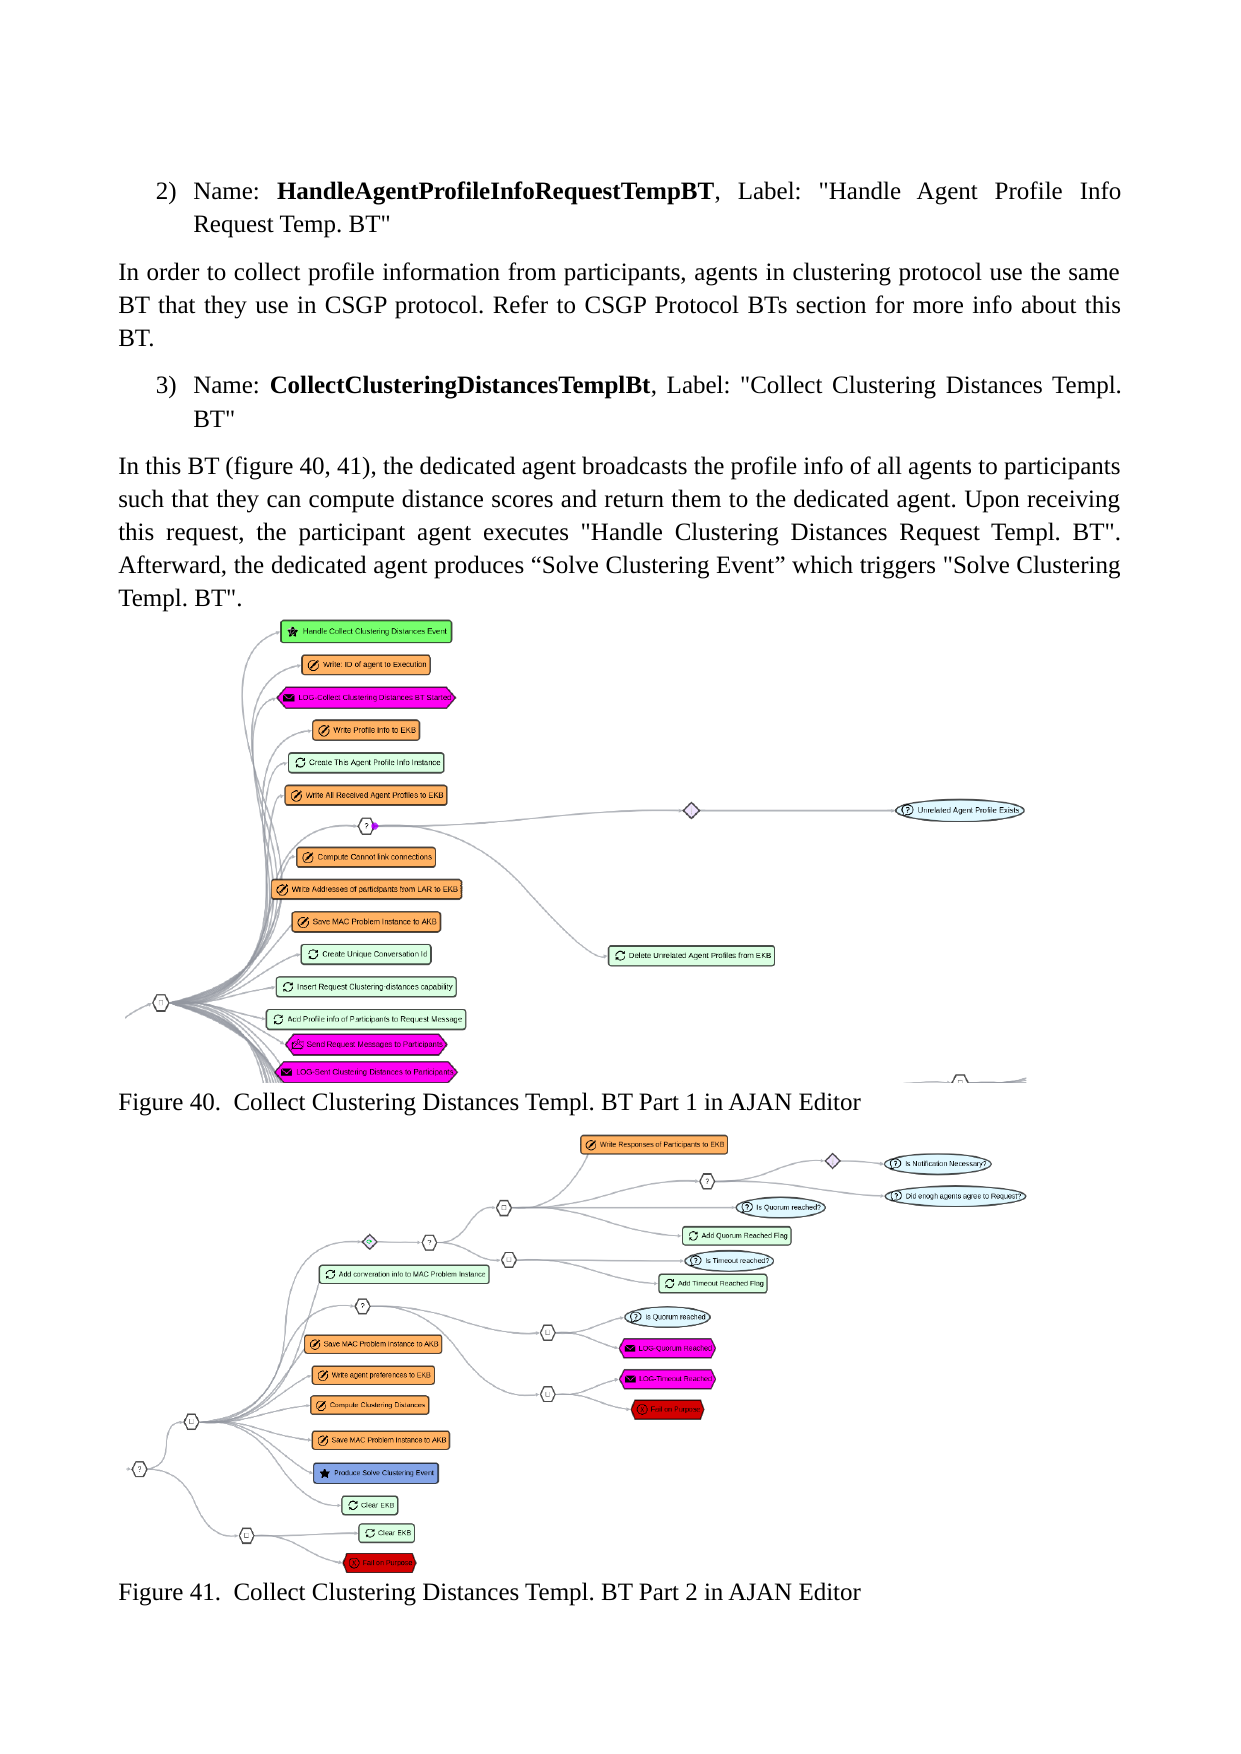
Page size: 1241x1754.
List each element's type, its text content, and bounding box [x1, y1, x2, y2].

text In this BT (figure 40, 41), the dedicated agent broadcasts the profile info of all agents to participants such that they can compute distance scores and return them to the dedicated agent. Upon receiving this request, the participant agent executes "Handle Clustering Distances Request Templ. BT". Afterward, the dedicated agent produces “Solve Clustering Event” which triggers "Solve Clustering Templ. BT". [118, 451, 1122, 612]
text Figure 40. Collect Clustering Distances Templ. BT Part 1 in AJAN Editor [118, 616, 1122, 1116]
picture [125, 616, 1027, 1083]
picture [126, 1134, 1028, 1573]
text Figure 41. Collect Clustering Distances Templ. BT Part 2 in AJAN Editor [118, 1135, 1122, 1606]
list Name: CollectClusteringDistancesTemplBt, Label: "Collect Clustering Distances Templ. BT" [156, 371, 1122, 432]
list Name: HandleAgentProfileInfoRequestTempBT, Label: "Handle Agent Profile Info Request Temp. BT" [156, 176, 1122, 238]
text In order to collect profile information from participants, agents in clustering protocol use the same BT that they use in CSGP protocol. Refer to CSGP Protocol BTs section for more info about this BT. [118, 257, 1122, 352]
